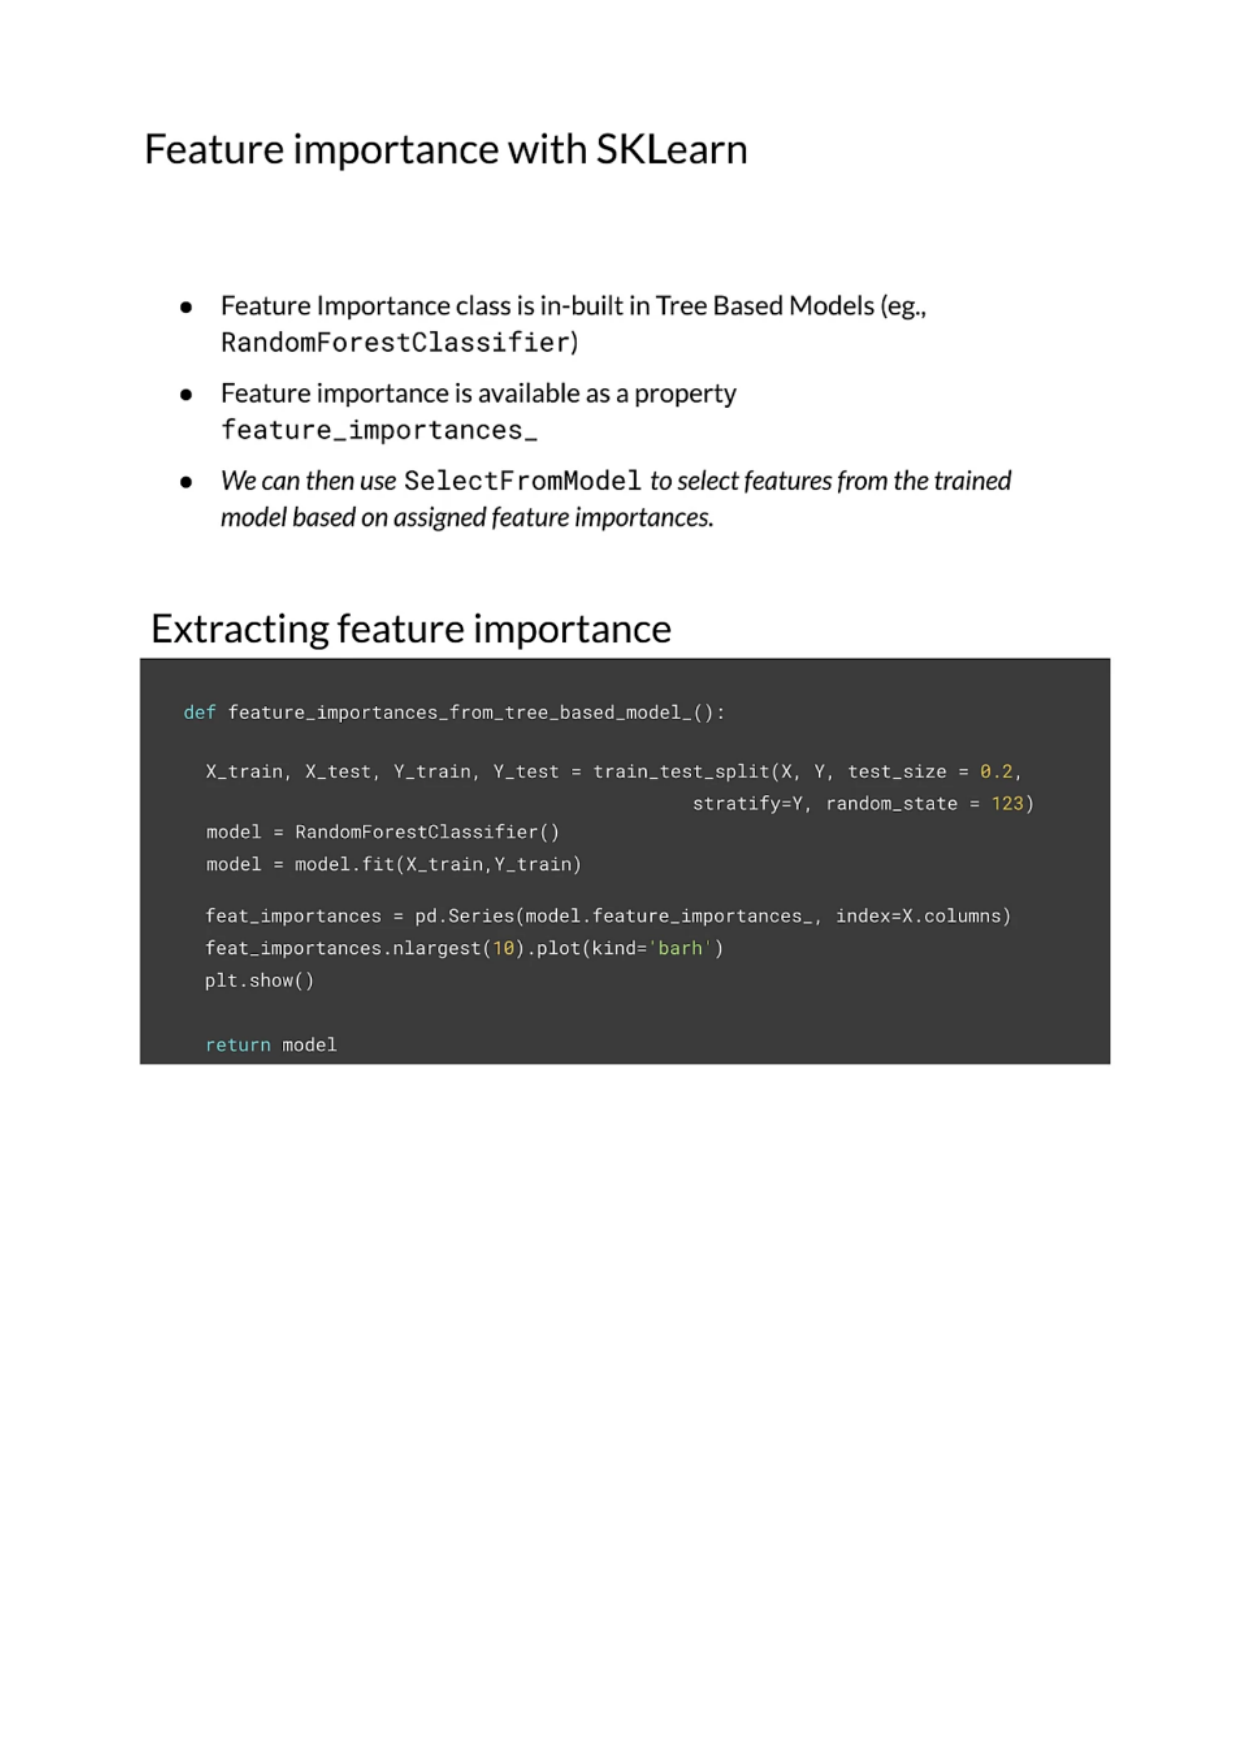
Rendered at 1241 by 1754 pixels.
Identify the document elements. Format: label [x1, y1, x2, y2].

picture [118, 118, 1123, 538]
picture [118, 595, 1123, 1087]
